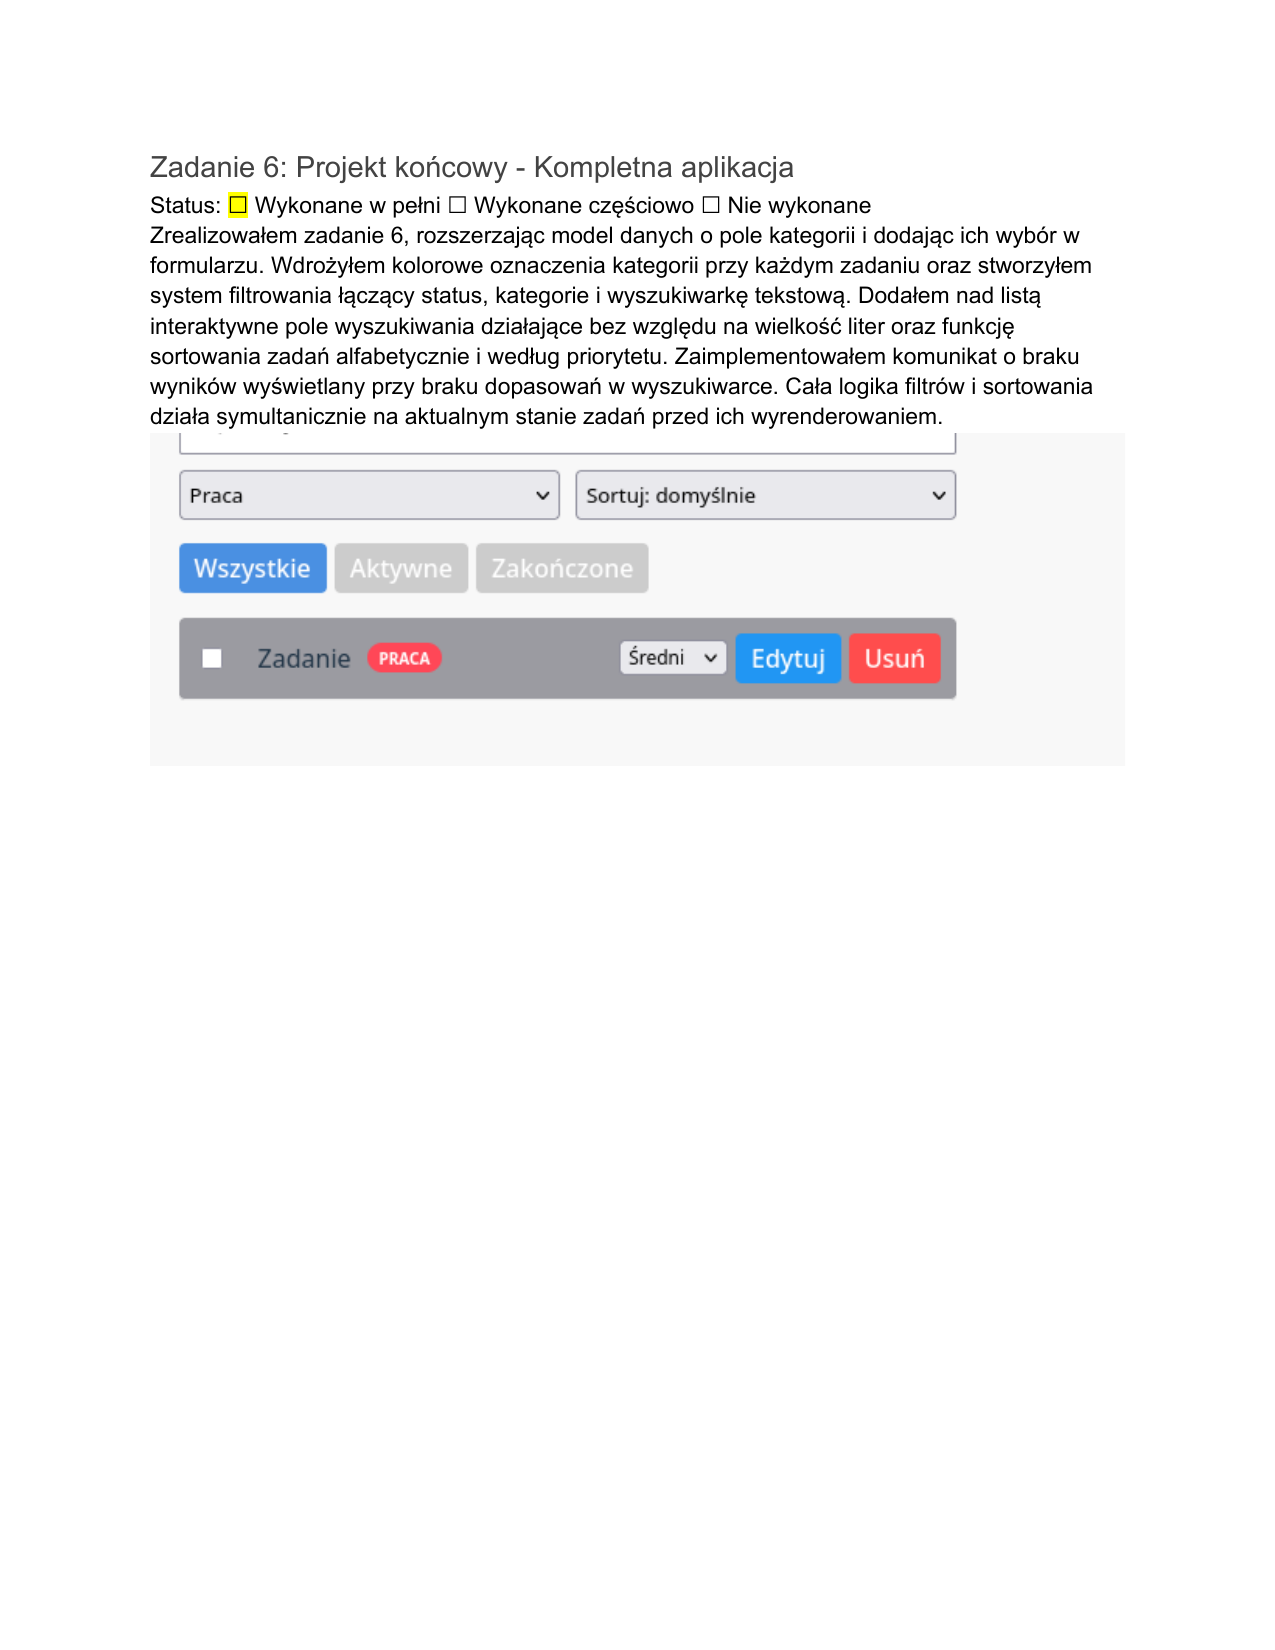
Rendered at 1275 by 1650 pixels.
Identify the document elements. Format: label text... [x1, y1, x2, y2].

subtitle Zadanie 6: Projekt końcowy - Kompletna aplikacja [150, 150, 1125, 183]
text Status: ☐ Wykonane w pełni ☐ Wykonane częściowo ☐ Nie wykonane [150, 192, 1125, 218]
text Zrealizowałem zadanie 6, rozszerzając model danych o pole kategorii i dodając ich wybór w formularzu. Wdrożyłem kolorowe oznaczenia kategorii przy każdym zadaniu oraz stworzyłem system filtrowania łączący status, kategorie i wyszukiwarkę tekstową. Dodałem nad listą interaktywne pole wyszukiwania działające bez względu na wielkość liter oraz funkcję sortowania zadań alfabetycznie i według priorytetu. Zaimplementowałem komunikat o braku wyników wyświetlany przy braku dopasowań w wyszukiwarce. Cała logika filtrów i sortowania działa symultanicznie na aktualnym stanie zadań przed ich wyrenderowaniem. [150, 222, 1125, 430]
picture [150, 433, 1125, 766]
